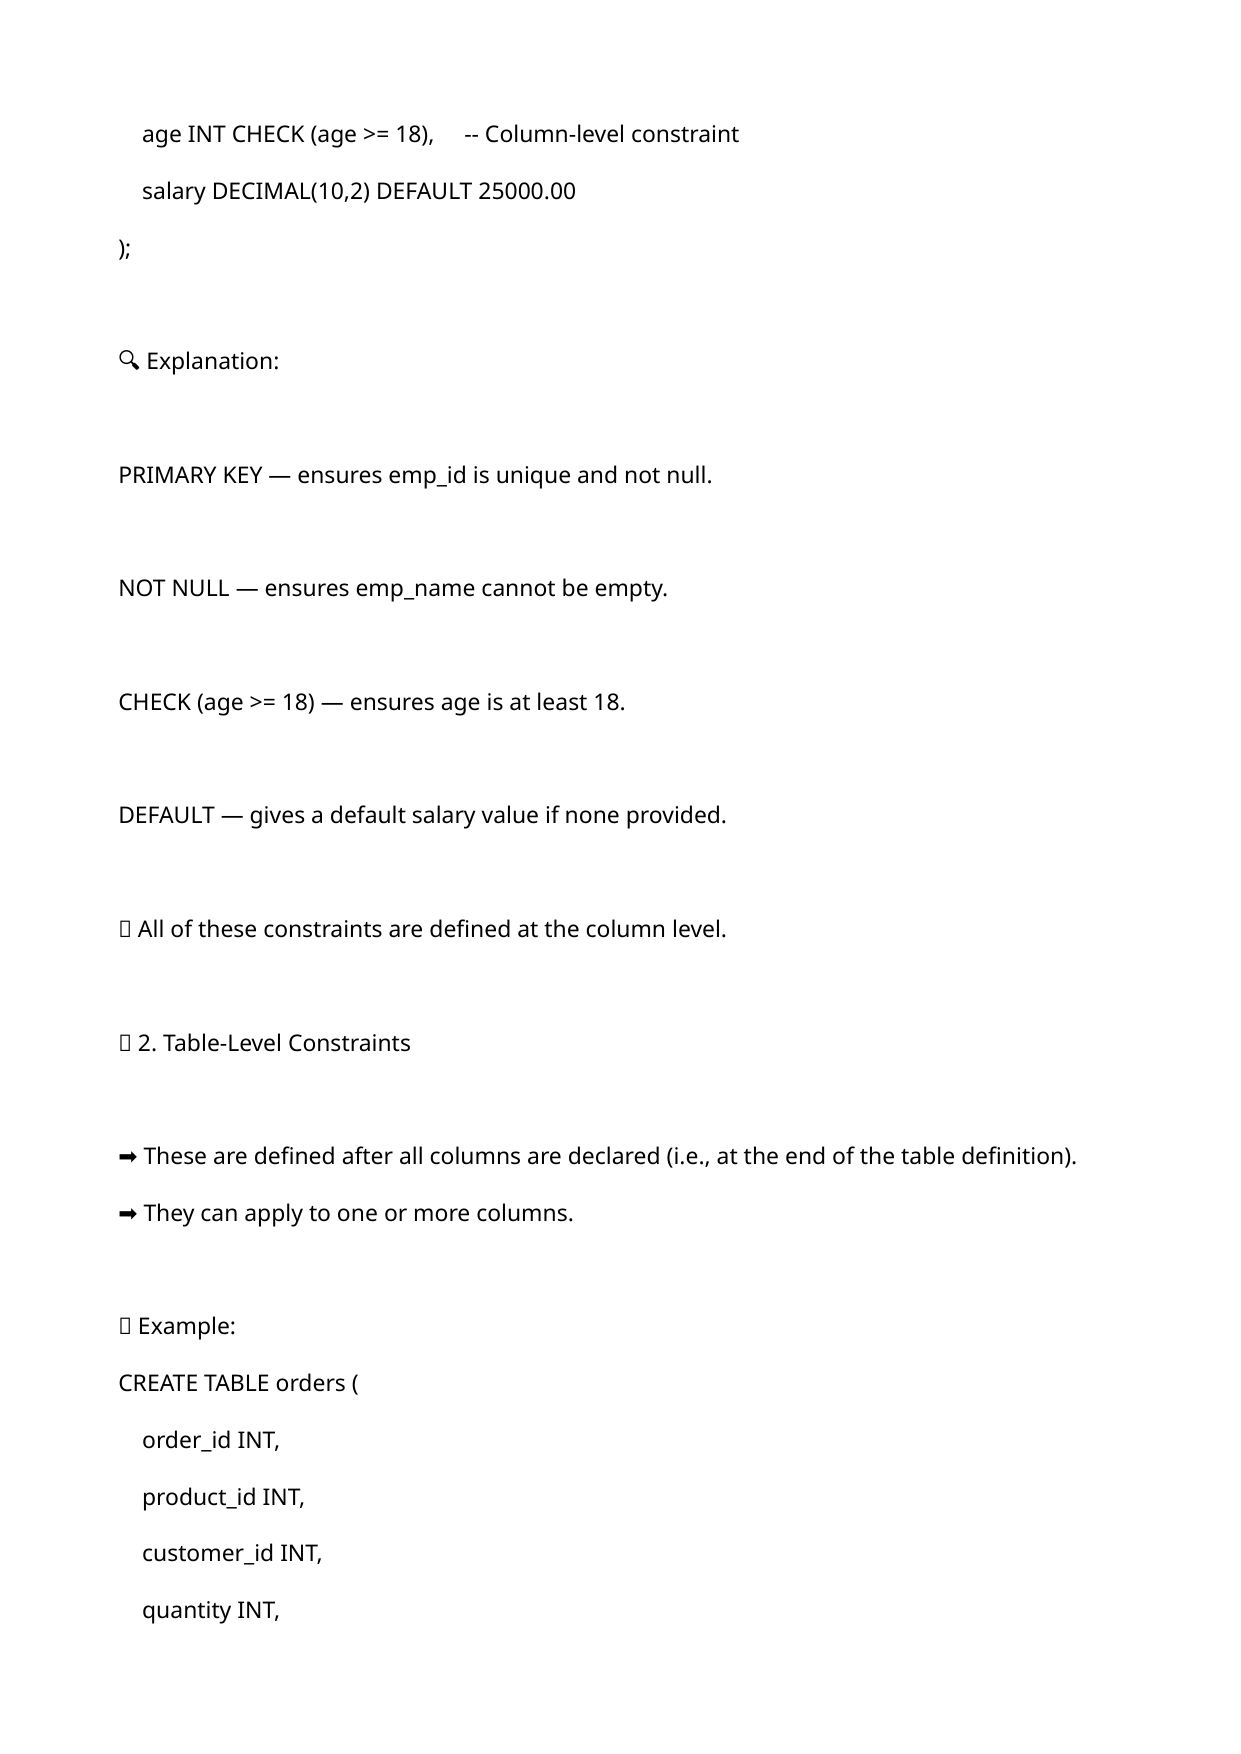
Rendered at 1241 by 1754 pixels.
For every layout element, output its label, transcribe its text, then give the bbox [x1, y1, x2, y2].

text age INT CHECK (age >= 18), -- Column-level constraint [118, 118, 1122, 149]
text customer_id INT, [118, 1537, 1122, 1569]
text DEFAULT — gives a default salary value if none provided. [118, 799, 1122, 831]
text ➡️ They can apply to one or more columns. [118, 1197, 1122, 1228]
text CREATE TABLE orders ( [118, 1367, 1122, 1398]
text CHECK (age >= 18) — ensures age is at least 18. [118, 686, 1122, 717]
text ➡️ These are defined after all columns are declared (i.e., at the end of the table definition). [118, 1140, 1122, 1171]
text ✅ Example: [118, 1310, 1122, 1342]
text NOT NULL — ensures emp_name cannot be empty. [118, 572, 1122, 603]
text 🔸 2. Table-Level Constraints [118, 1026, 1122, 1058]
text ); [118, 232, 1122, 263]
text product_id INT, [118, 1481, 1122, 1512]
text 🔍 Explanation: [118, 345, 1122, 376]
text quantity INT, [118, 1594, 1122, 1625]
text order_id INT, [118, 1424, 1122, 1455]
text PRIMARY KEY — ensures emp_id is unique and not null. [118, 459, 1122, 490]
text salary DECIMAL(10,2) DEFAULT 25000.00 [118, 175, 1122, 206]
text ✅ All of these constraints are defined at the column level. [118, 913, 1122, 944]
